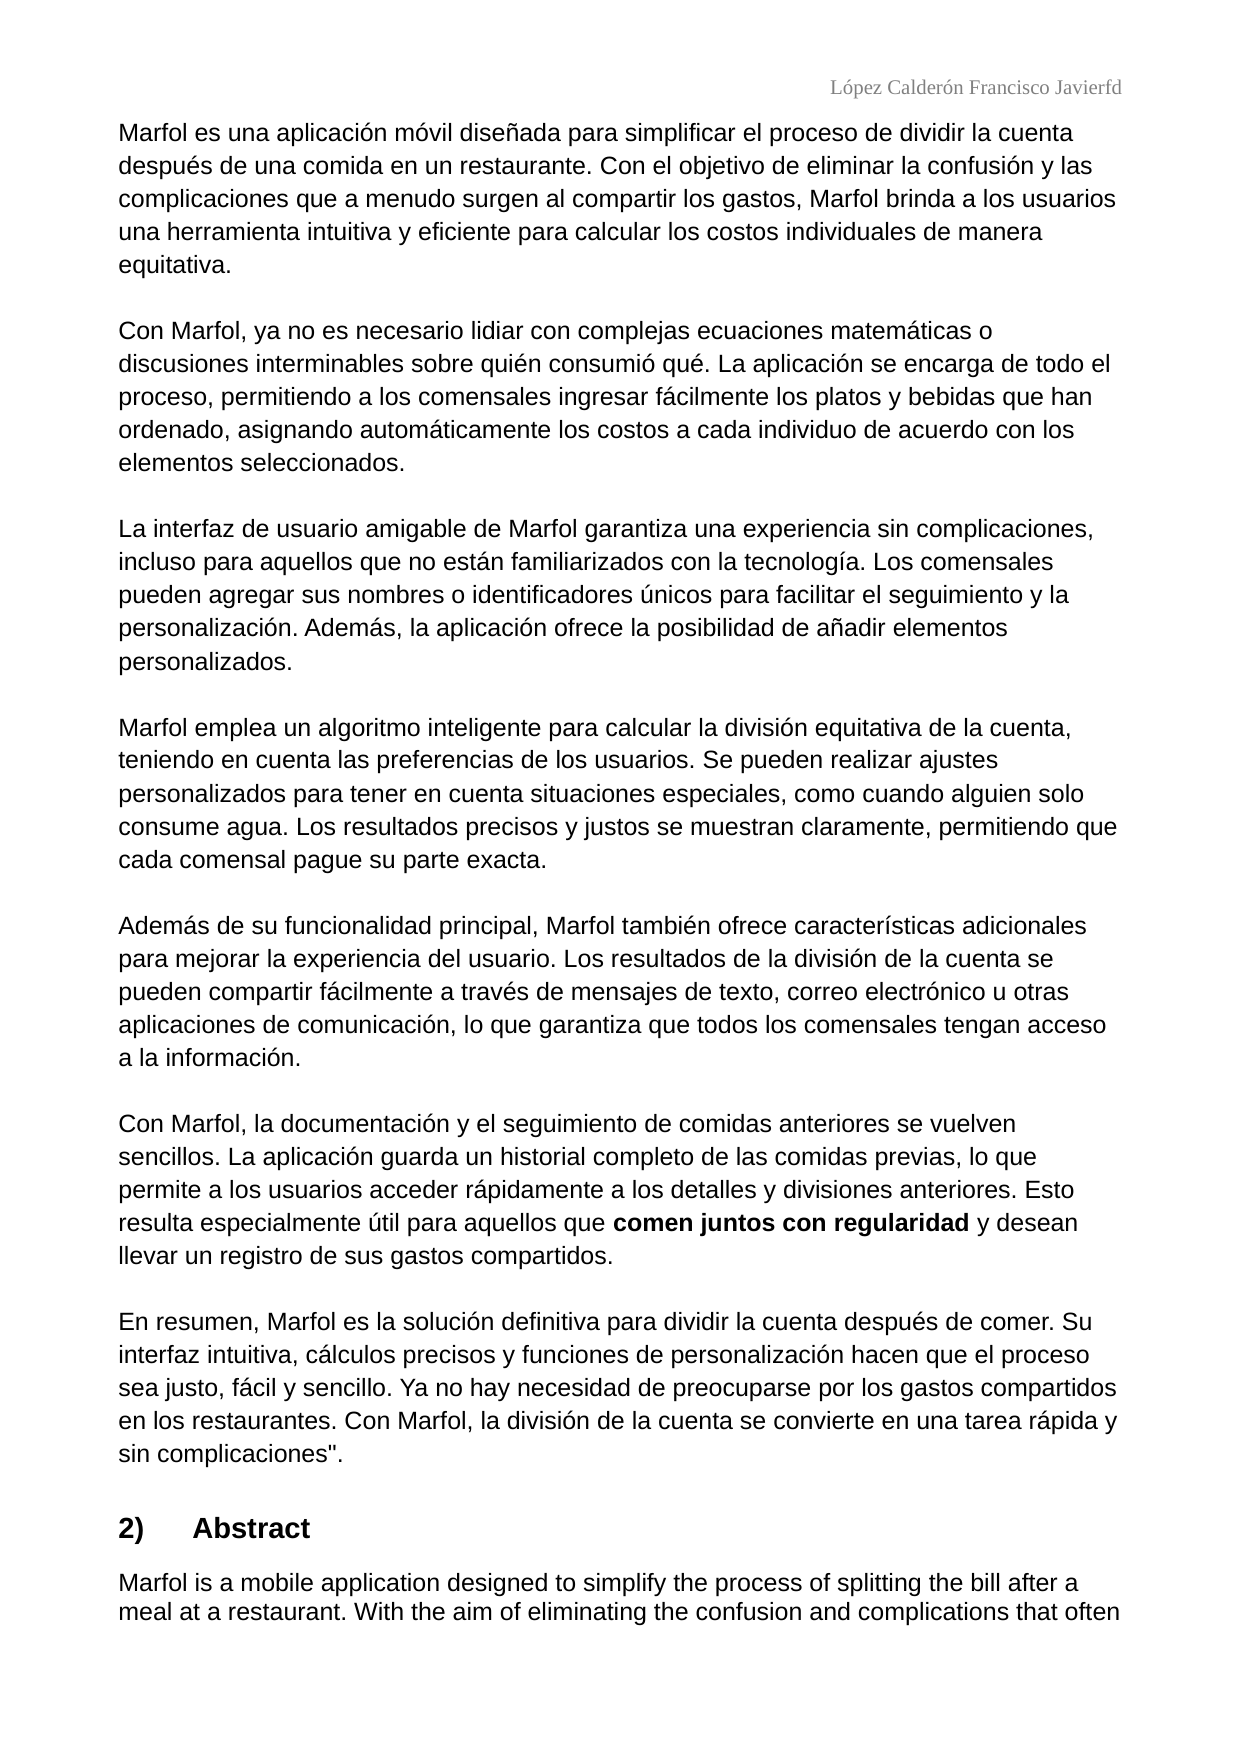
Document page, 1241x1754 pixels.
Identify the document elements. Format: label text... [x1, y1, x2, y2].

text Marfol emplea un algoritmo inteligente para calcular la división equitativa de la cuenta, teniendo en cuenta las preferencias de los usuarios. Se pueden realizar ajustes personalizados para tener en cuenta situaciones especiales, como cuando alguien solo consume agua. Los resultados precisos y justos se muestran claramente, permitiendo que cada comensal pague su parte exacta. [118, 712, 1122, 873]
text Marfol is a mobile application designed to simplify the process of splitting the bill after a meal at a restaurant. With the aim of eliminating the confusion and complications that often [118, 1568, 1122, 1626]
text En resumen, Marfol es la solución definitiva para dividir la cuenta después de comer. Su interfaz intuitiva, cálculos precisos y funciones de personalización hacen que el proceso sea justo, fácil y sencillo. Ya no hay necesidad de preocuparse por los gastos compartidos en los restaurantes. Con Marfol, la división de la cuenta se convierte en una tarea rápida y sin complicaciones". [118, 1307, 1122, 1468]
subtitle Abstract [118, 1512, 1122, 1545]
text Con Marfol, la documentación y el seguimiento de comidas anteriores se vuelven sencillos. La aplicación guarda un historial completo de las comidas previas, lo que permite a los usuarios acceder rápidamente a los detalles y divisiones anteriores. Esto resulta especialmente útil para aquellos que comen juntos con regularidad y desean llevar un registro de sus gastos compartidos. [118, 1109, 1122, 1269]
text Además de su funcionalidad principal, Marfol también ofrece características adicionales para mejorar la experiencia del usuario. Los resultados de la división de la cuenta se pueden compartir fácilmente a través de mensajes de texto, correo electrónico u otras aplicaciones de comunicación, lo que garantiza que todos los comensales tengan acceso a la información. [118, 911, 1122, 1071]
text Marfol es una aplicación móvil diseñada para simplificar el proceso de dividir la cuenta después de una comida en un restaurante. Con el objetivo de eliminar la confusión y las complicaciones que a menudo surgen al compartir los gastos, Marfol brinda a los usuarios una herramienta intuitiva y eficiente para calcular los costos individuales de manera equitativa. [118, 118, 1122, 279]
text La interfaz de usuario amigable de Marfol garantiza una experiencia sin complicaciones, incluso para aquellos que no están familiarizados con la tecnología. Los comensales pueden agregar sus nombres o identificadores únicos para facilitar el seguimiento y la personalización. Además, la aplicación ofrece la posibilidad de añadir elementos personalizados. [118, 514, 1122, 675]
text Con Marfol, ya no es necesario lidiar con complejas ecuaciones matemáticas o discusiones interminables sobre quién consumió qué. La aplicación se encarga de todo el proceso, permitiendo a los comensales ingresar fácilmente los platos y bebidas que han ordenado, asignando automáticamente los costos a cada individuo de acuerdo con los elementos seleccionados. [118, 316, 1122, 477]
